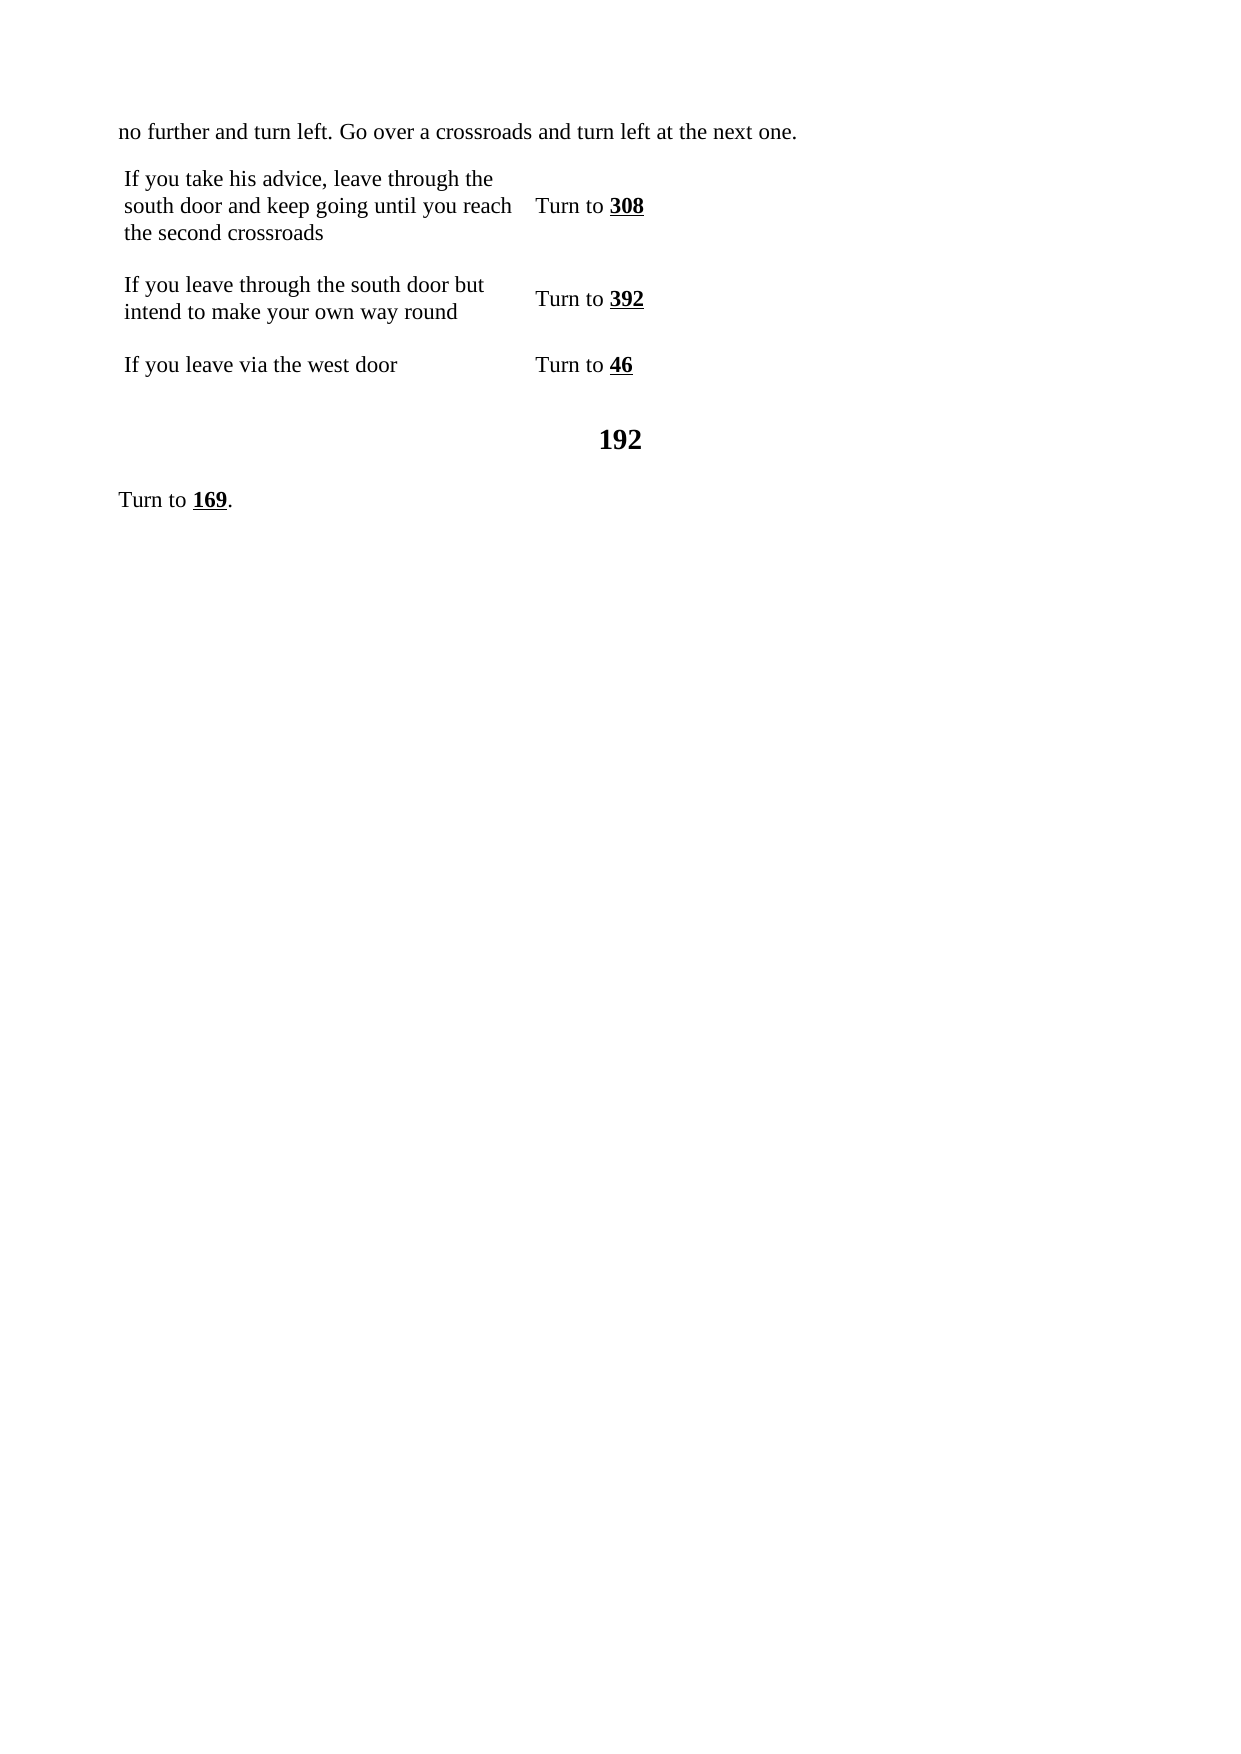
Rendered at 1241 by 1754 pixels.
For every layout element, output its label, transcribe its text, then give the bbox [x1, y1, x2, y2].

table_cell Turn to 392 [529, 265, 684, 345]
table_cell If you leave through the south door but intend to make your own way round [118, 265, 529, 345]
text Turn to 169. [118, 485, 1122, 512]
table_cell Turn to 46 [529, 345, 684, 398]
subtitle 192 [118, 422, 1122, 456]
table_header Turn to 308 [529, 160, 684, 265]
table_header If you take his advice, leave through the south door and keep going until you reach the second crossroads [118, 160, 529, 265]
text no further and turn left. Go over a crossroads and turn left at the next one. [118, 118, 1122, 145]
table_cell If you leave via the west door [118, 345, 529, 398]
